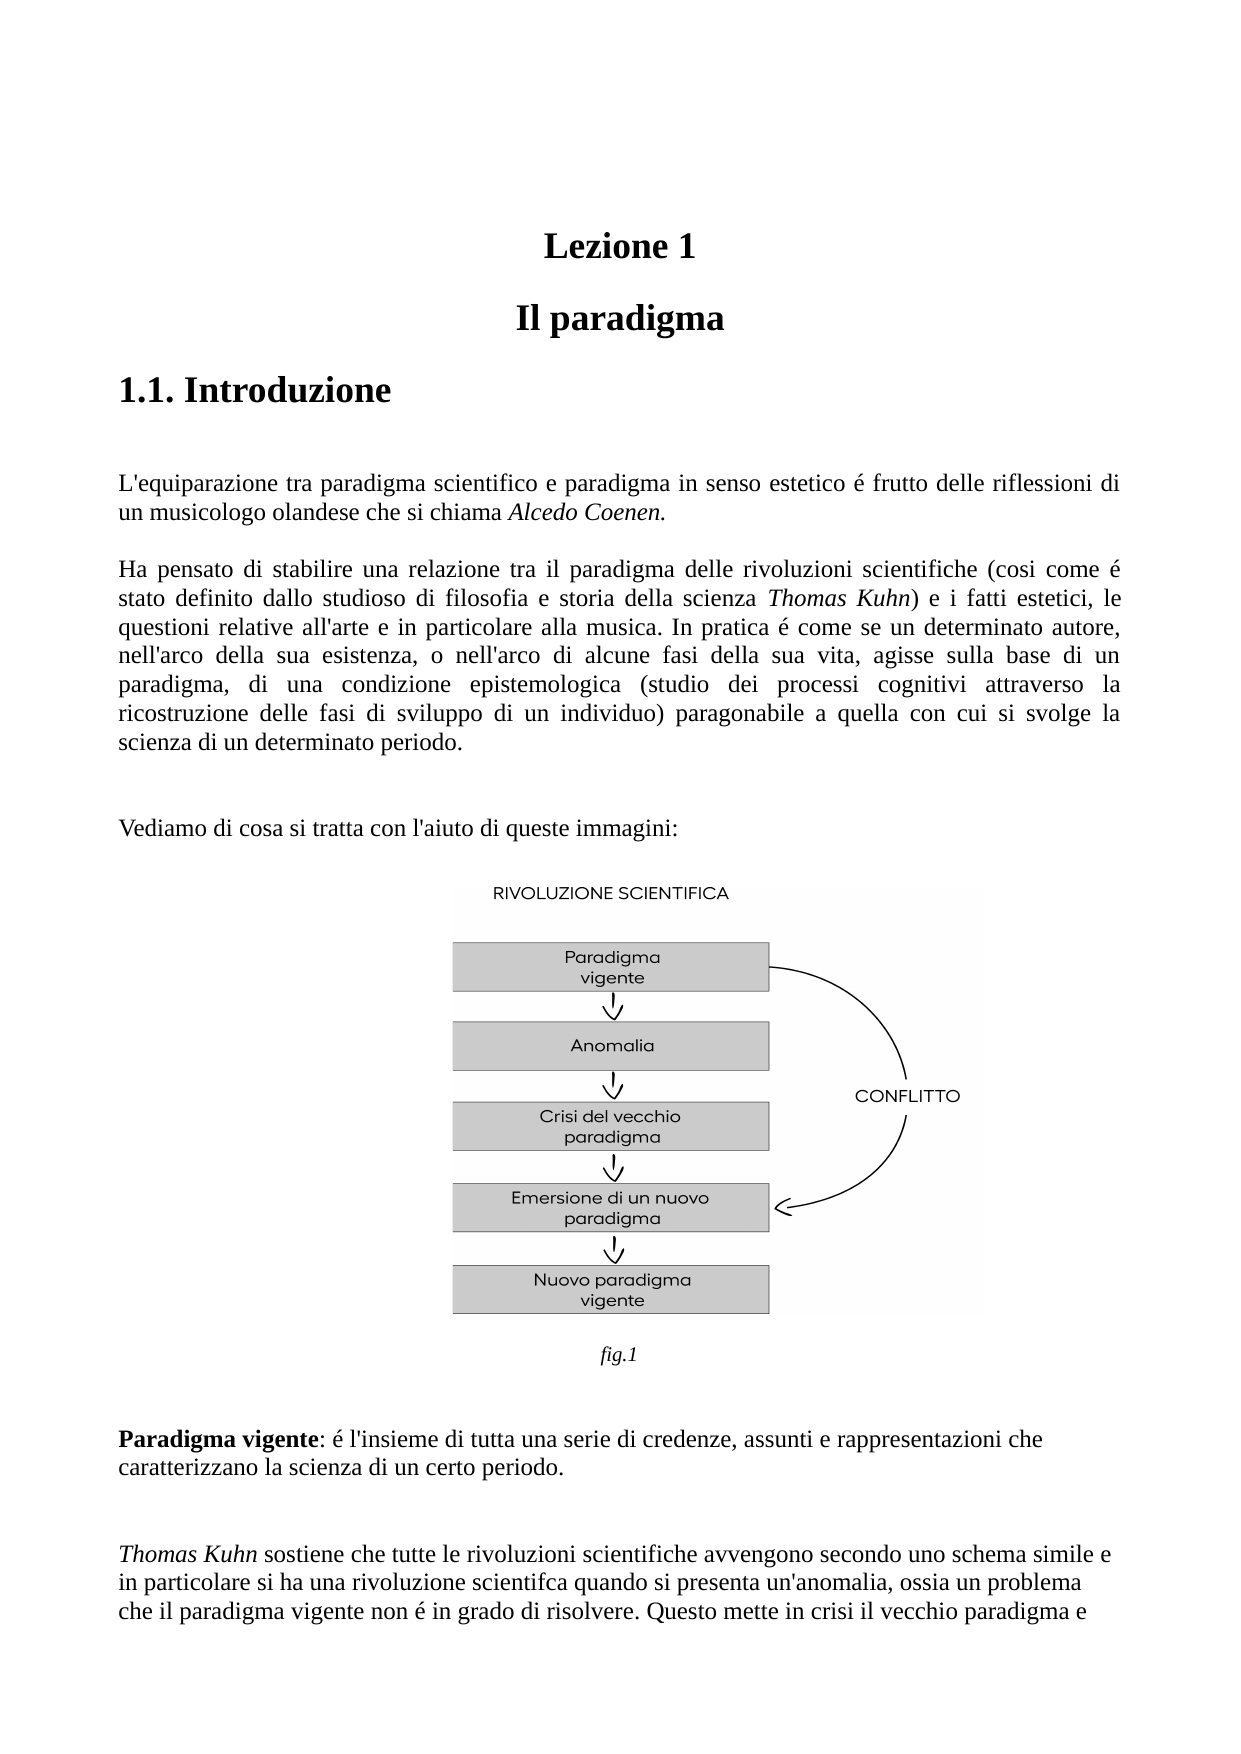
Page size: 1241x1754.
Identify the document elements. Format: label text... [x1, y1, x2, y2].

text Il paradigma [118, 295, 1122, 338]
text Thomas Kuhn sostiene che tutte le rivoluzioni scientifiche avvengono secondo uno schema simile e in particolare si ha una rivoluzione scientifca quando si presenta un'anomalia, ossia un problema che il paradigma vigente non é in grado di risolvere. Questo mette in crisi il vecchio paradigma e [118, 1539, 1122, 1625]
text L'equiparazione tra paradigma scientifico e paradigma in senso estetico é frutto delle riflessioni di un musicologo olandese che si chiama Alcedo Coenen. [118, 468, 1122, 525]
text Lezione 1 [118, 223, 1122, 267]
text 1.1. Introduzione [118, 367, 1122, 410]
text Ha pensato di stabilire una relazione tra il paradigma delle rivoluzioni scientifiche (cosi come é stato definito dallo studioso di filosofia e storia della scienza Thomas Kuhn) e i fatti estetici, le questioni relative all'arte e in particolare alla musica. In pratica é come se un determinato autore, nell'arco della sua esistenza, o nell'arco di alcune fasi della sua vita, agisse sulla base di un paradigma, di una condizione epistemologica (studio dei processi cognitivi attraverso la ricostruzione delle fasi di sviluppo di un individuo) paragonabile a quella con cui si svolge la scienza di un determinato periodo. [118, 554, 1122, 755]
picture [452, 887, 983, 1314]
text Vediamo di cosa si tratta con l'aiuto di queste immagini: [118, 813, 1122, 842]
text fig.1 [118, 1342, 1122, 1366]
text Paradigma vigente: é l'insieme di tutta una serie di credenze, assunti e rappresentazioni che caratterizzano la scienza di un certo periodo. [118, 1424, 1122, 1481]
